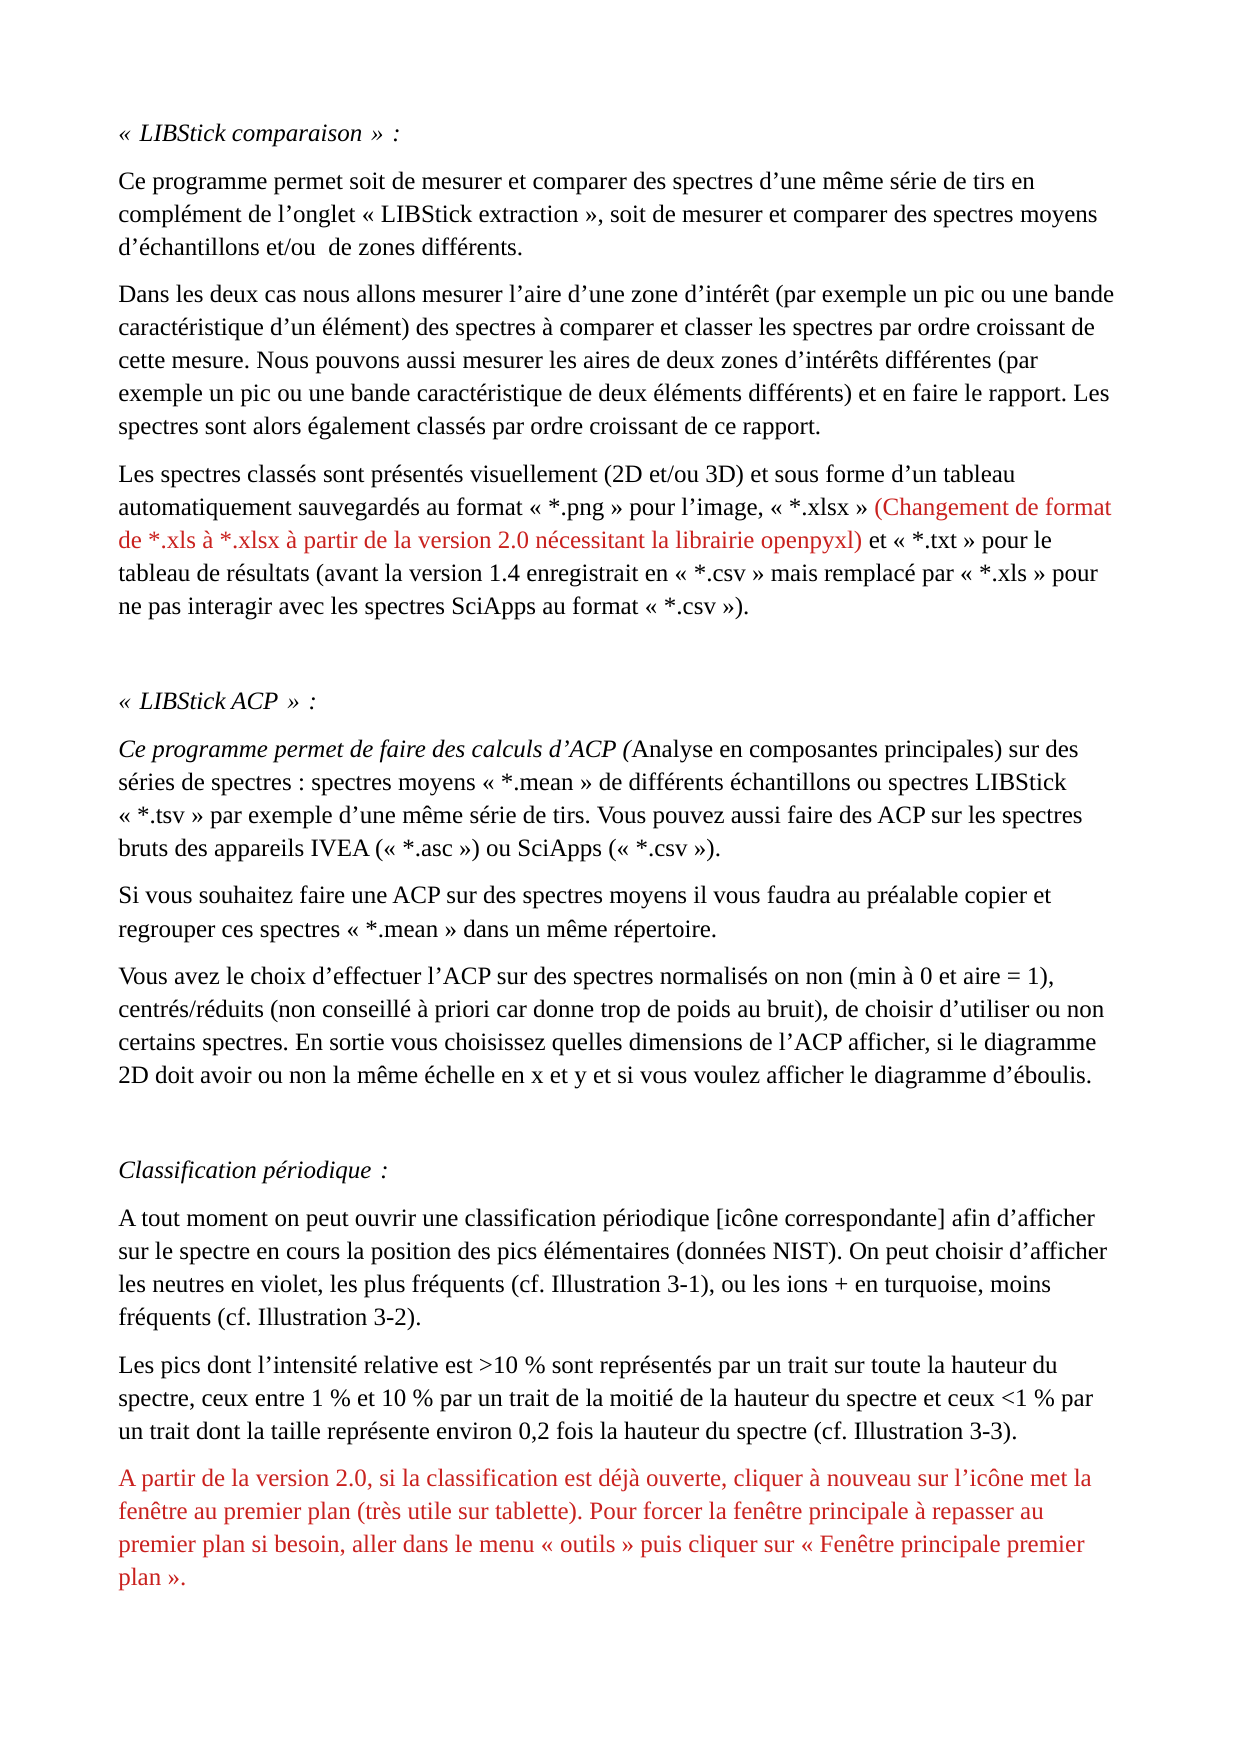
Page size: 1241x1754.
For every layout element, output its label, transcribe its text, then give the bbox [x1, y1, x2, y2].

text A partir de la version 2.0, si la classification est déjà ouverte, cliquer à nouveau sur l’icône met la fenêtre au premier plan (très utile sur tablette). Pour forcer la fenêtre principale à repasser au premier plan si besoin, aller dans le menu « outils » puis cliquer sur « Fenêtre principale premier plan ». [118, 1463, 1122, 1591]
text Dans les deux cas nous allons mesurer l’aire d’une zone d’intérêt (par exemple un pic ou une bande caractéristique d’un élément) des spectres à comparer et classer les spectres par ordre croissant de cette mesure. Nous pouvons aussi mesurer les aires de deux zones d’intérêts différentes (par exemple un pic ou une bande caractéristique de deux éléments différents) et en faire le rapport. Les spectres sont alors également classés par ordre croissant de ce rapport. [118, 279, 1122, 440]
text Ce programme permet de faire des calculs d’ACP (Analyse en composantes principales) sur des séries de spectres : spectres moyens « *.mean » de différents échantillons ou spectres LIBStick « *.tsv » par exemple d’une même série de tirs. Vous pouvez aussi faire des ACP sur les spectres bruts des appareils IVEA (« *.asc ») ou SciApps (« *.csv »). [118, 734, 1122, 862]
text « LIBStick comparaison » : [118, 118, 1122, 147]
text « LIBStick ACP » : [118, 686, 1122, 715]
text Si vous souhaitez faire une ACP sur des spectres moyens il vous faudra au préalable copier et regrouper ces spectres « *.mean » dans un même répertoire. [118, 881, 1122, 942]
text Ce programme permet soit de mesurer et comparer des spectres d’une même série de tirs en complément de l’onglet « LIBStick extraction », soit de mesurer et comparer des spectres moyens d’échantillons et/ou de zones différents. [118, 166, 1122, 261]
text Classification périodique : [118, 1156, 1122, 1184]
text Les spectres classés sont présentés visuellement (2D et/ou 3D) et sous forme d’un tableau automatiquement sauvegardés au format « *.png » pour l’image, « *.xlsx » (Changement de format de *.xls à *.xlsx à partir de la version 2.0 nécessitant la librairie openpyxl) et « *.txt » pour le tableau de résultats (avant la version 1.4 enregistrait en « *.csv » mais remplacé par « *.xls » pour ne pas interagir avec les spectres SciApps au format « *.csv »). [118, 459, 1122, 620]
text A tout moment on peut ouvrir une classification périodique [icône correspondante] afin d’afficher sur le spectre en cours la position des pics élémentaires (données NIST). On peut choisir d’afficher les neutres en violet, les plus fréquents (cf. Illustration 3-1), ou les ions + en turquoise, moins fréquents (cf. Illustration 3-2). [118, 1203, 1122, 1331]
text Vous avez le choix d’effectuer l’ACP sur des spectres normalisés on non (min à 0 et aire = 1), centrés/réduits (non conseillé à priori car donne trop de poids au bruit), de choisir d’utiliser ou non certains spectres. En sortie vous choisissez quelles dimensions de l’ACP afficher, si le diagramme 2D doit avoir ou non la même échelle en x et y et si vous voulez afficher le diagramme d’éboulis. [118, 961, 1122, 1089]
text Les pics dont l’intensité relative est >10 % sont représentés par un trait sur toute la hauteur du spectre, ceux entre 1 % et 10 % par un trait de la moitié de la hauteur du spectre et ceux <1 % par un trait dont la taille représente environ 0,2 fois la hauteur du spectre (cf. Illustration 3-3). [118, 1350, 1122, 1444]
